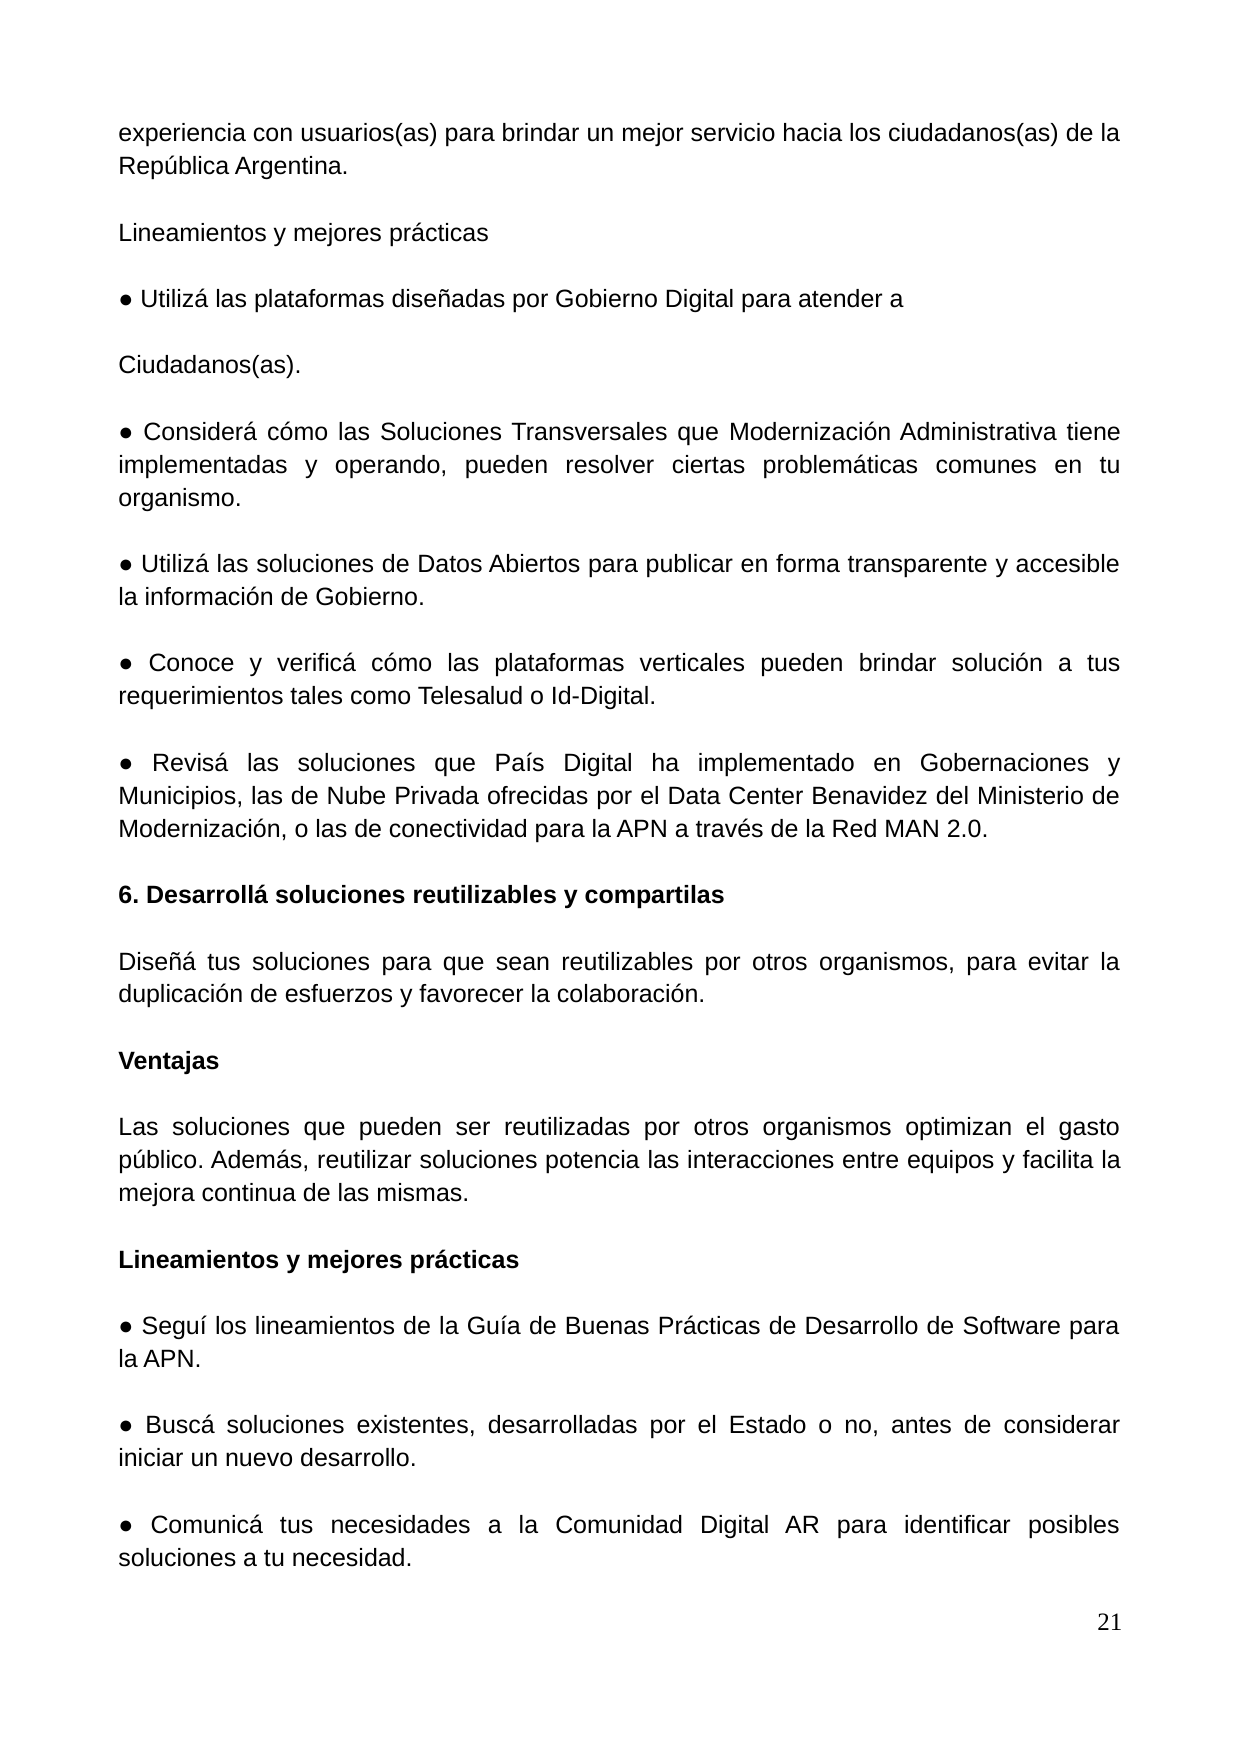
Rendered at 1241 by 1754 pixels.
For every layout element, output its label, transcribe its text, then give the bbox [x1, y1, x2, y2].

text Lineamientos y mejores prácticas [118, 217, 1122, 246]
text ● Utilizá las plataformas diseñadas por Gobierno Digital para atender a [118, 284, 1122, 313]
text 6. Desarrollá soluciones reutilizables y compartilas [118, 880, 1122, 909]
text ● Comunicá tus necesidades a la Comunidad Digital AR para identificar posibles soluciones a tu necesidad. [118, 1510, 1122, 1571]
text Diseñá tus soluciones para que sean reutilizables por otros organismos, para evitar la duplicación de esfuerzos y favorecer la colaboración. [118, 946, 1122, 1008]
text ● Considerá cómo las Soluciones Transversales que Modernización Administrativa tiene implementadas y operando, pueden resolver ciertas problemáticas comunes en tu organismo. [118, 417, 1122, 511]
text Lineamientos y mejores prácticas [118, 1244, 1122, 1273]
text Ventajas [118, 1046, 1122, 1074]
text experiencia con usuarios(as) para brindar un mejor servicio hacia los ciudadanos(as) de la República Argentina. [118, 118, 1122, 180]
text Ciudadanos(as). [118, 350, 1122, 379]
text ● Revisá las soluciones que País Digital ha implementado en Gobernaciones y Municipios, las de Nube Privada ofrecidas por el Data Center Benavidez del Ministerio de Modernización, o las de conectividad para la APN a través de la Red MAN 2.0. [118, 748, 1122, 842]
text Las soluciones que pueden ser reutilizadas por otros organismos optimizan el gasto público. Además, reutilizar soluciones potencia las interacciones entre equipos y facilita la mejora continua de las mismas. [118, 1112, 1122, 1207]
text ● Utilizá las soluciones de Datos Abiertos para publicar en forma transparente y accesible la información de Gobierno. [118, 549, 1122, 611]
text ● Conoce y verificá cómo las plataformas verticales pueden brindar solución a tus requerimientos tales como Telesalud o Id-Digital. [118, 648, 1122, 710]
text ● Buscá soluciones existentes, desarrolladas por el Estado o no, antes de considerar iniciar un nuevo desarrollo. [118, 1410, 1122, 1472]
text ● Seguí los lineamientos de la Guía de Buenas Prácticas de Desarrollo de Software para la APN. [118, 1311, 1122, 1373]
